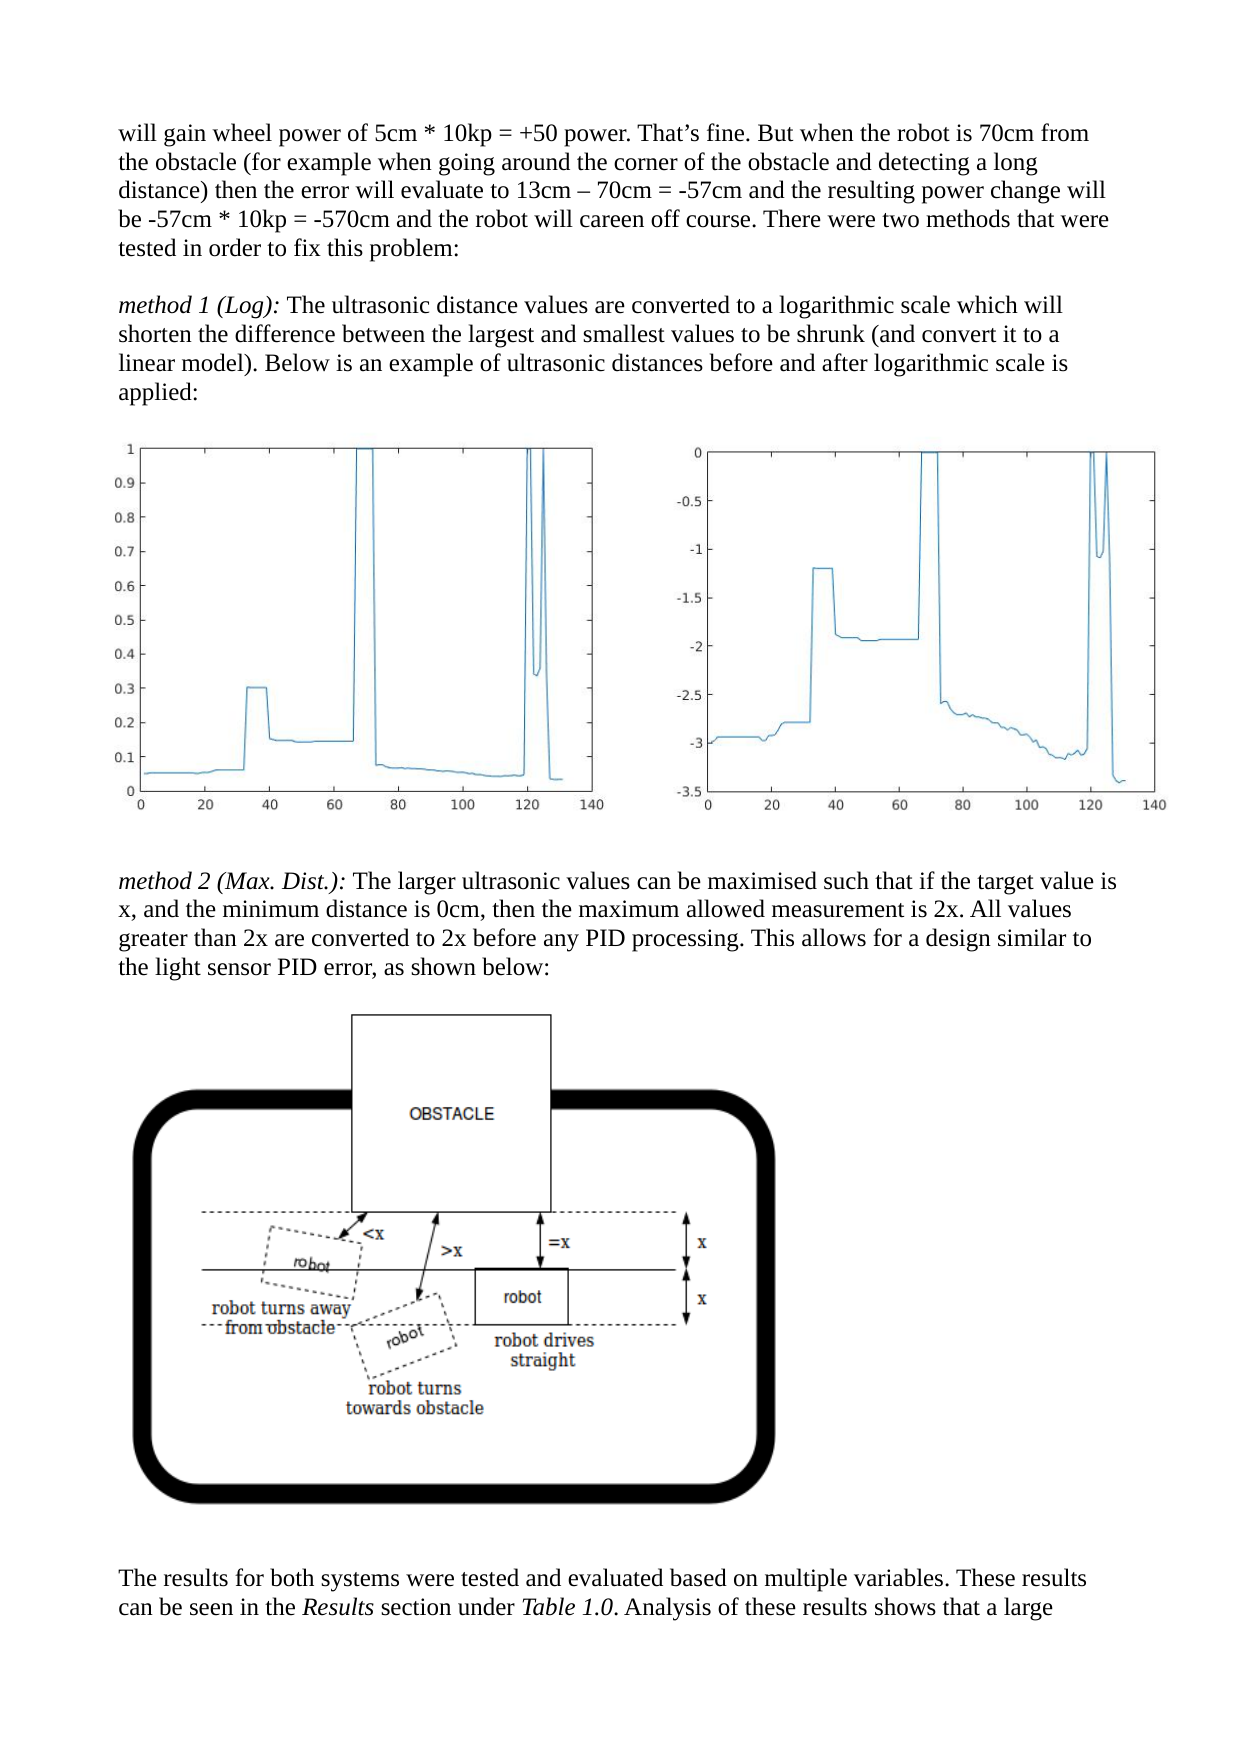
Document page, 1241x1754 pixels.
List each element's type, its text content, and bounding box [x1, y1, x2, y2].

text will gain wheel power of 5cm * 10kp = +50 power. That’s fine. But when the robot is 70cm from the obstacle (for example when going around the corner of the obstacle and detecting a long distance) then the error will evaluate to 13cm – 70cm = -57cm and the resulting power change will be -57cm * 10kp = -570cm and the robot will careen off course. There were two methods that were tested in order to fix this problem: [118, 118, 1122, 262]
text method 2 (Max. Dist.): The larger ultrasonic values can be maximised such that if the target value is x, and the minimum distance is 0cm, then the maximum allowed measurement is 2x. All values greater than 2x are converted to 2x before any PID processing. This allows for a design similar to the light sensor PID error, as shown below: [118, 866, 1122, 981]
picture [65, 417, 1209, 837]
text The results for both systems were tested and evaluated based on multiple variables. These results can be seen in the Results section under Table 1.0. Analysis of these results shows that a large [118, 1563, 1122, 1620]
text method 1 (Log): The ultrasonic distance values are converted to a logarithmic scale which will shorten the difference between the largest and smallest values to be shrunk (and convert it to a linear model). Below is an example of ultrasonic distances before and after logarithmic scale is applied: [118, 291, 1122, 406]
